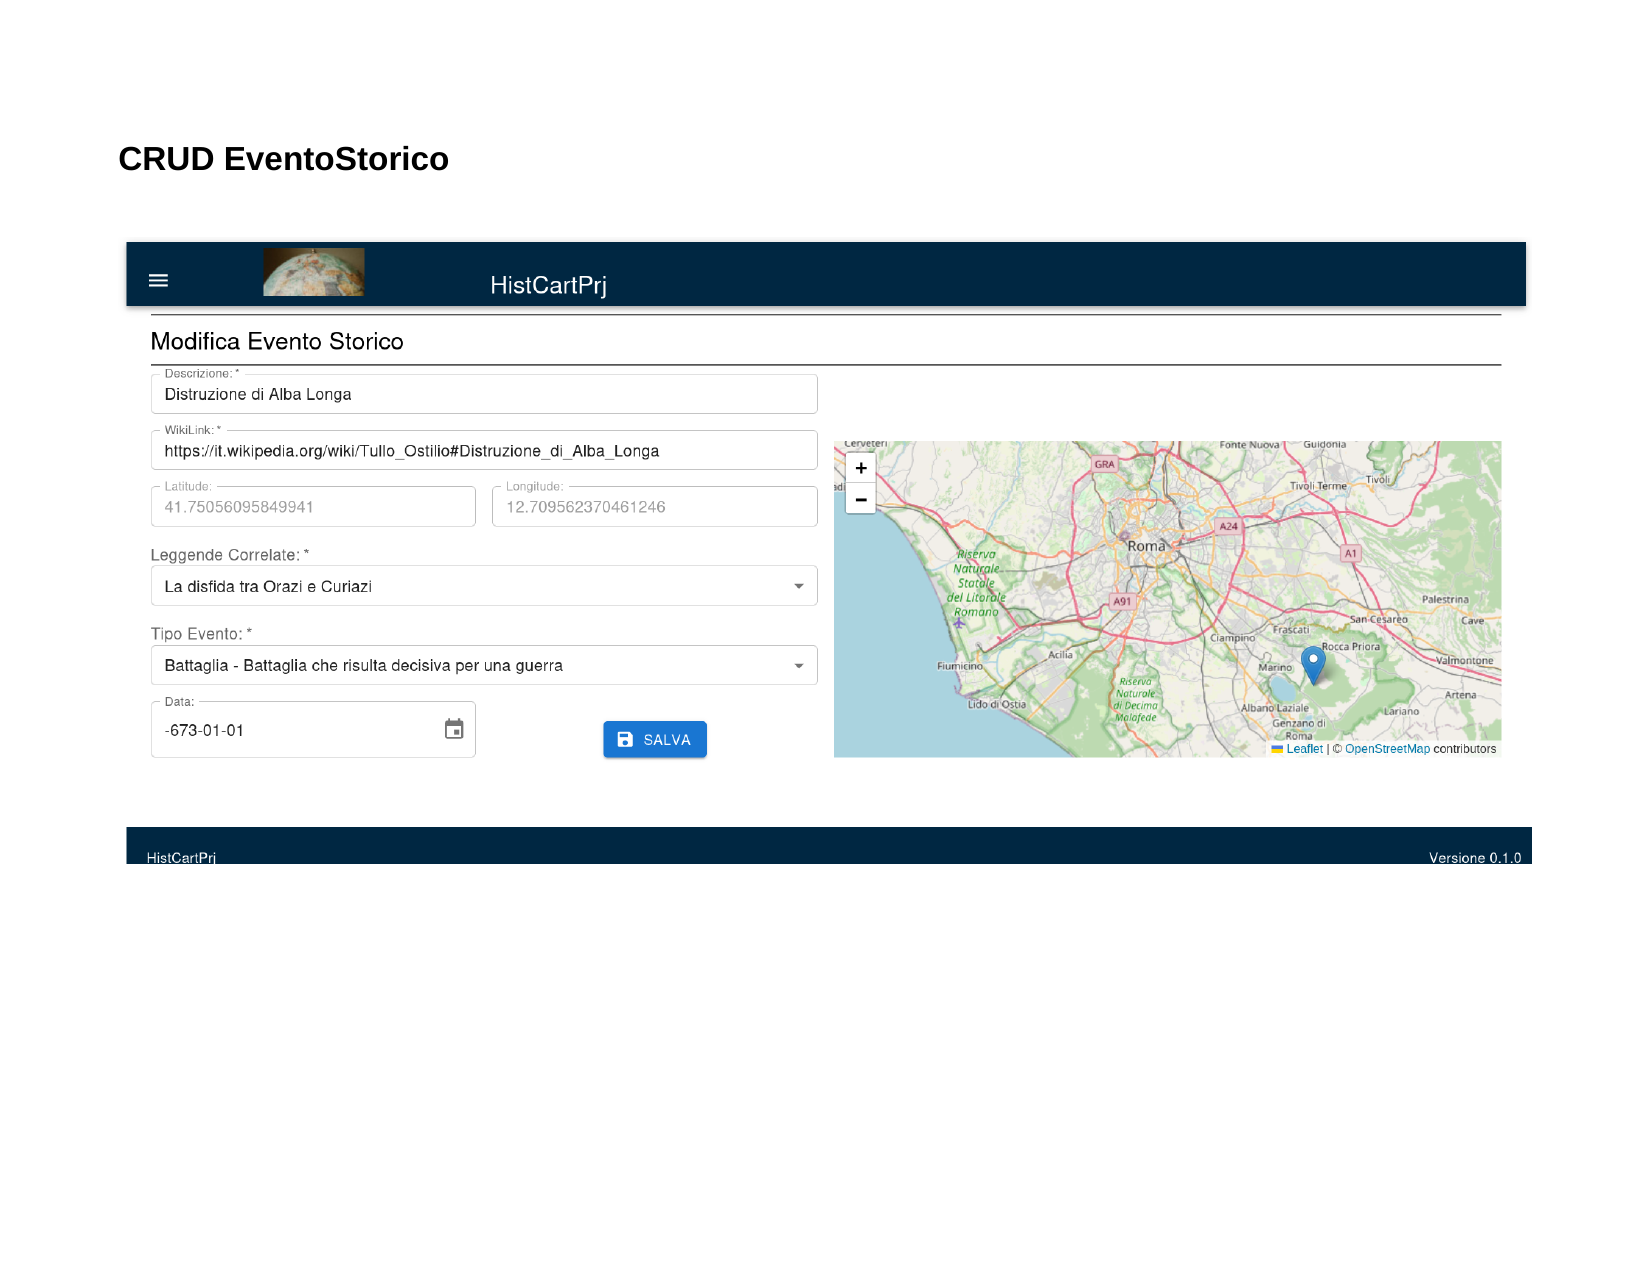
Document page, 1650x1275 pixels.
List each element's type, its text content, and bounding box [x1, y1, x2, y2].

subtitle CRUD EventoStorico [118, 139, 1532, 177]
picture [118, 237, 1532, 864]
